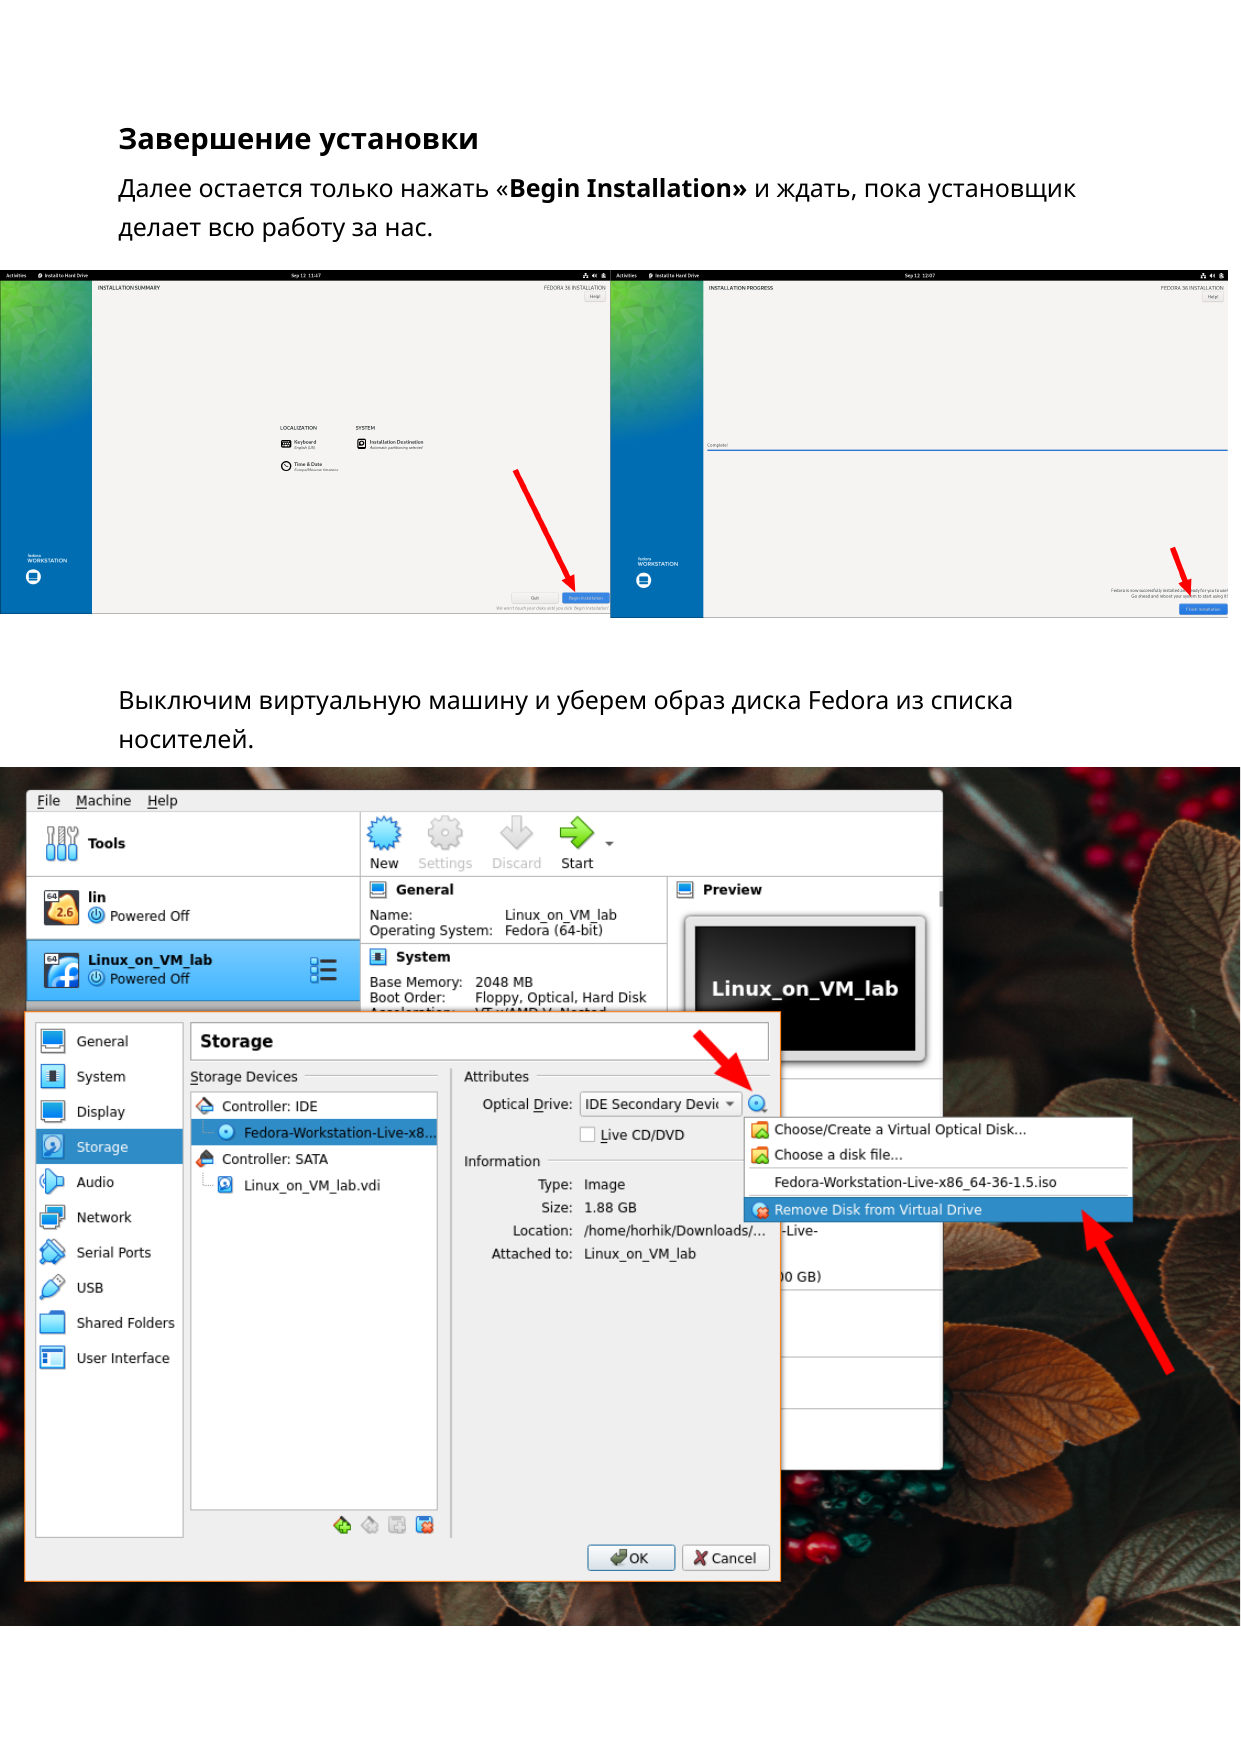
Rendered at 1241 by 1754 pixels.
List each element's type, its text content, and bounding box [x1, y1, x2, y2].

text Выключим виртуальную машину и уберем образ диска Fedora из списка носителей. [118, 682, 1122, 756]
picture [0, 270, 1228, 618]
picture [0, 767, 1241, 1626]
text Далее остается только нажать «Begin Installation» и ждать, пока установщик делает всю работу за нас. [118, 170, 1122, 243]
subtitle Завершение установки [118, 118, 1122, 158]
